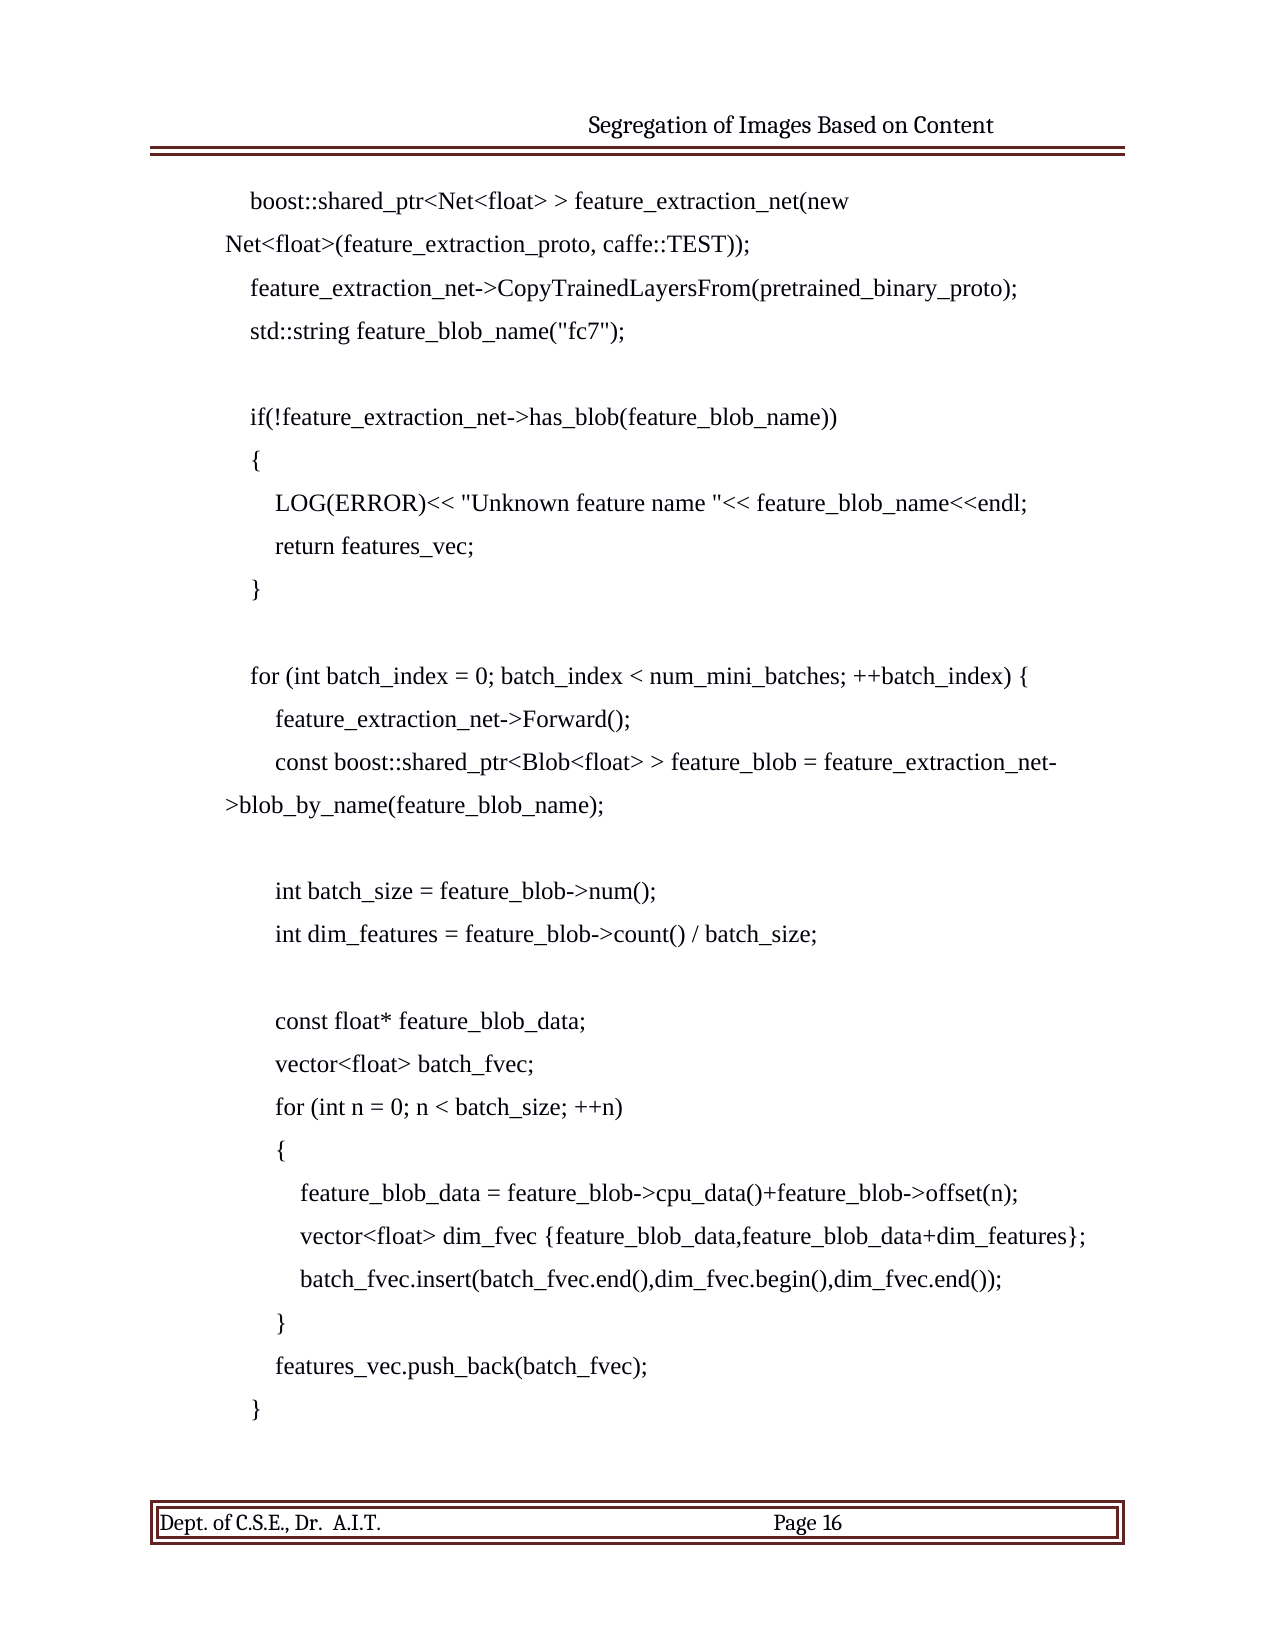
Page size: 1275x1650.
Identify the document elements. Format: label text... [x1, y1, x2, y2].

text std::string feature_blob_name("fc7"); [225, 316, 1125, 344]
text for (int batch_index = 0; batch_index < num_mini_batches; ++batch_index) { [225, 661, 1125, 689]
text feature_extraction_net->Forward(); [225, 704, 1125, 733]
text vector<float> dim_fvec {feature_blob_data,feature_blob_data+dim_features}; [225, 1221, 1125, 1250]
text int batch_size = feature_blob->num(); [225, 876, 1125, 905]
text return features_vec; [225, 531, 1125, 560]
text { [225, 445, 1125, 474]
text for (int n = 0; n < batch_size; ++n) [225, 1092, 1125, 1121]
text boost::shared_ptr<Net<float> > feature_extraction_net(new Net<float>(feature_extraction_proto, caffe::TEST)); [225, 186, 1125, 258]
text const float* feature_blob_data; [225, 1006, 1125, 1034]
text LOG(ERROR)<< "Unknown feature name "<< feature_blob_name<<endl; [225, 488, 1125, 517]
text features_vec.push_back(batch_fvec); [225, 1351, 1125, 1379]
text } [225, 1308, 1125, 1336]
text const boost::shared_ptr<Blob<float> > feature_blob = feature_extraction_net->blob_by_name(feature_blob_name); [225, 747, 1125, 819]
text } [225, 1394, 1125, 1423]
text int dim_features = feature_blob->count() / batch_size; [225, 919, 1125, 948]
text feature_extraction_net->CopyTrainedLayersFrom(pretrained_binary_proto); [225, 273, 1125, 301]
text batch_fvec.insert(batch_fvec.end(),dim_fvec.begin(),dim_fvec.end()); [225, 1264, 1125, 1293]
text } [225, 574, 1125, 603]
text feature_blob_data = feature_blob->cpu_data()+feature_blob->offset(n); [225, 1178, 1125, 1207]
text vector<float> batch_fvec; [225, 1049, 1125, 1078]
text { [225, 1135, 1125, 1164]
text if(!feature_extraction_net->has_blob(feature_blob_name)) [225, 402, 1125, 431]
